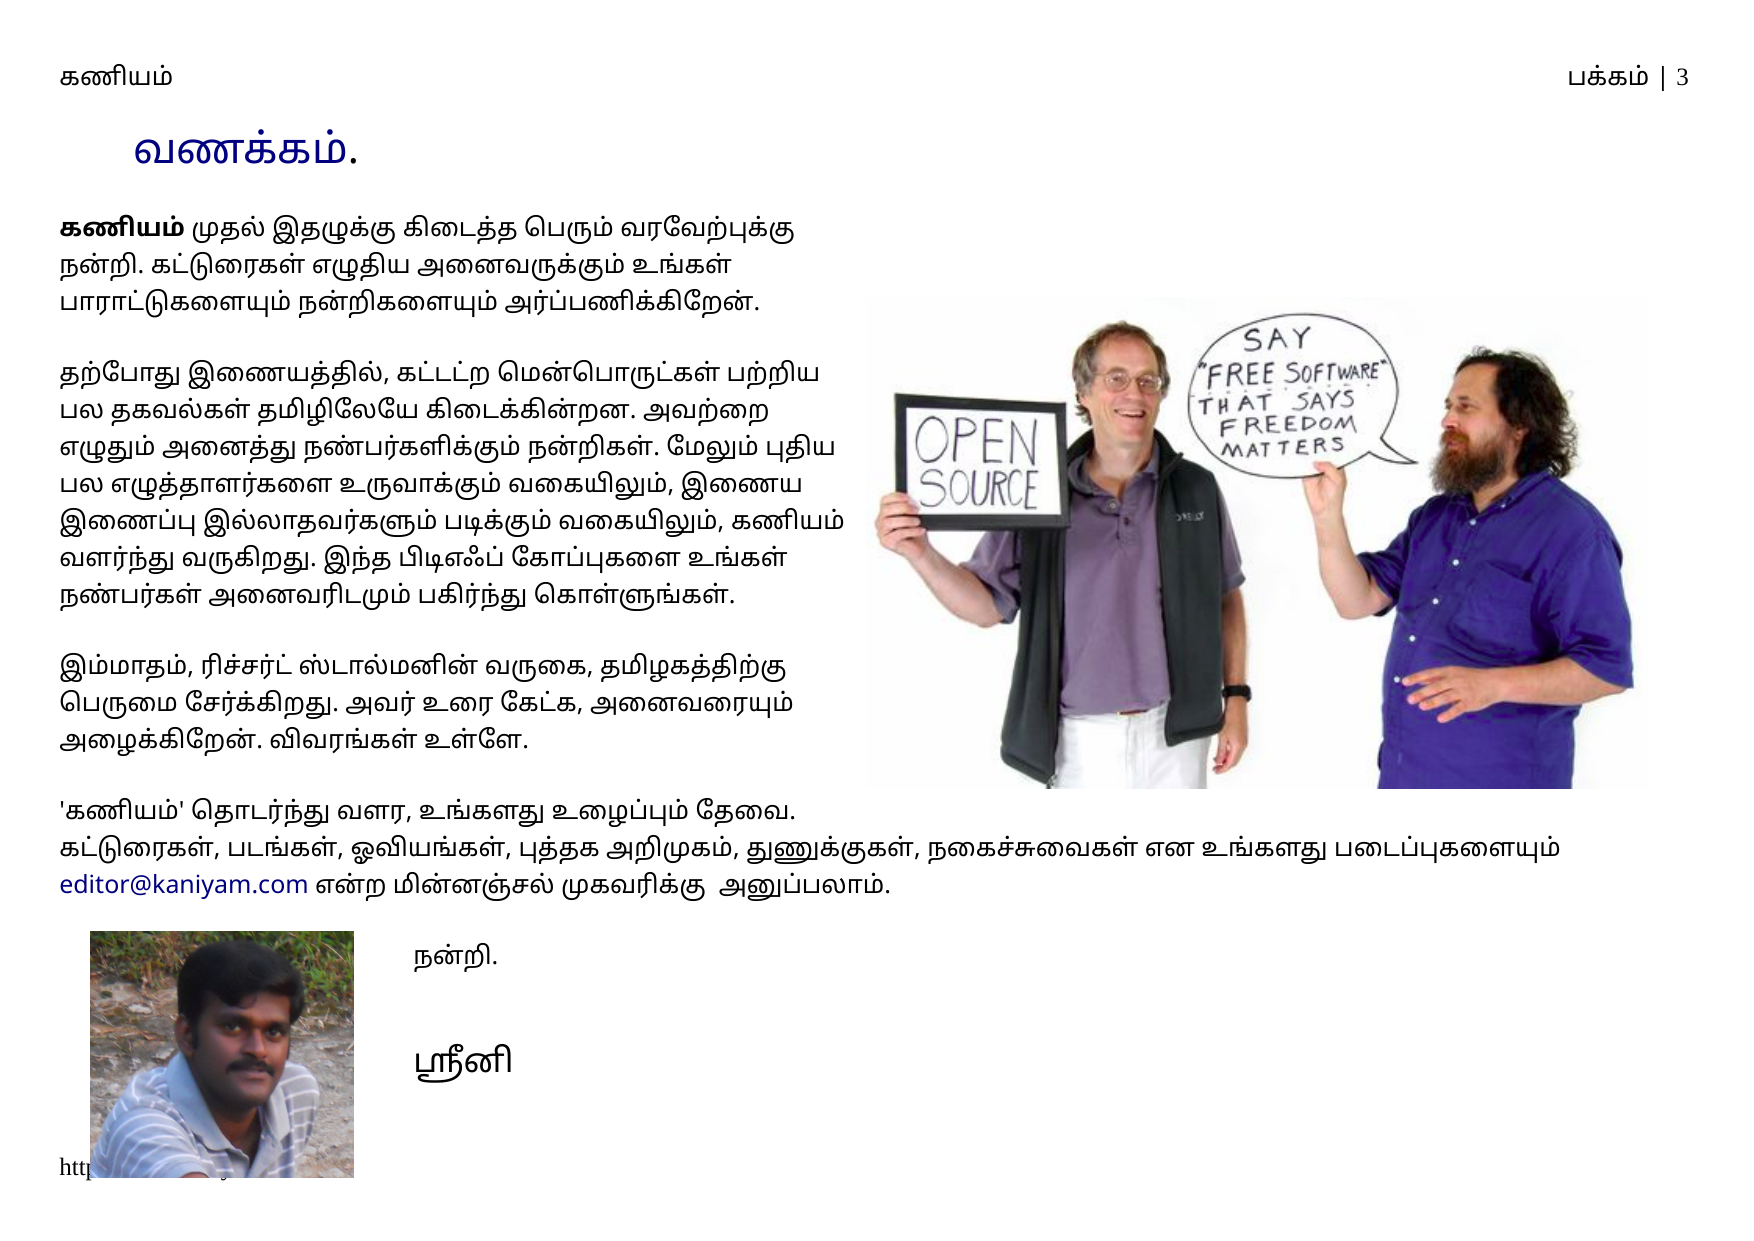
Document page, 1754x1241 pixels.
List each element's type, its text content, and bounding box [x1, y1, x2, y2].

picture [90, 931, 354, 1178]
text [1648, 648, 1695, 759]
text [59, 1043, 90, 1086]
text இம்மாதம், ரிச்சர்ட் ஸ்டால்மனின் வருகை, தமிழகத்திற்கு பெருமை சேர்க்கிறது. அவர் உரை கேட்க, அனைவரையும் அழைக்கிறேன். விவரங்கள் உள்ளே. [59, 648, 866, 759]
text வணக்கம். [59, 118, 1695, 180]
text ஸ்ரீனி [354, 1043, 1695, 1086]
text [1648, 355, 1695, 614]
picture [866, 297, 1648, 789]
text [59, 938, 90, 975]
text 'கணியம்' தொடர்ந்து வளர, உங்களது உழைப்பும் தேவை. கட்டுரைகள், படங்கள், ஓவியங்கள், புத்தக அறிமுகம், துணுக்குகள், நகைச்சுவைகள் என உங்களது படைப்புகளையும் editor@kaniyam.com என்ற மின்னஞ்சல் முகவரிக்கு அனுப்பலாம். [59, 793, 1695, 904]
text நன்றி. [354, 938, 1695, 975]
text கணியம் முதல் இதழுக்கு கிடைத்த பெரும் வரவேற்புக்கு நன்றி. கட்டுரைகள் எழுதிய அனைவருக்கும் உங்கள் பாராட்டுகளையும் நன்றிகளையும் அர்ப்பணிக்கிறேன். [59, 214, 1695, 321]
text தற்போது இணையத்தில், கட்டட்ற மென்பொருட்கள் பற்றிய பல தகவல்கள் தமிழிலேயே கிடைக்கின்றன. அவற்றை எழுதும் அனைத்து நண்பர்களிக்கும் நன்றிகள். மேலும் புதிய பல எழுத்தாளர்களை உருவாக்கும் வகையிலும், இணைய இணைப்பு இல்லாதவர்களும் படிக்கும் வகையிலும், கணியம் வளர்ந்து வருகிறது. இந்த பிடிஎஃப் கோப்புகளை உங்கள் நண்பர்கள் அனைவரிடமும் பகிர்ந்து கொள்ளுங்கள். [59, 355, 866, 614]
